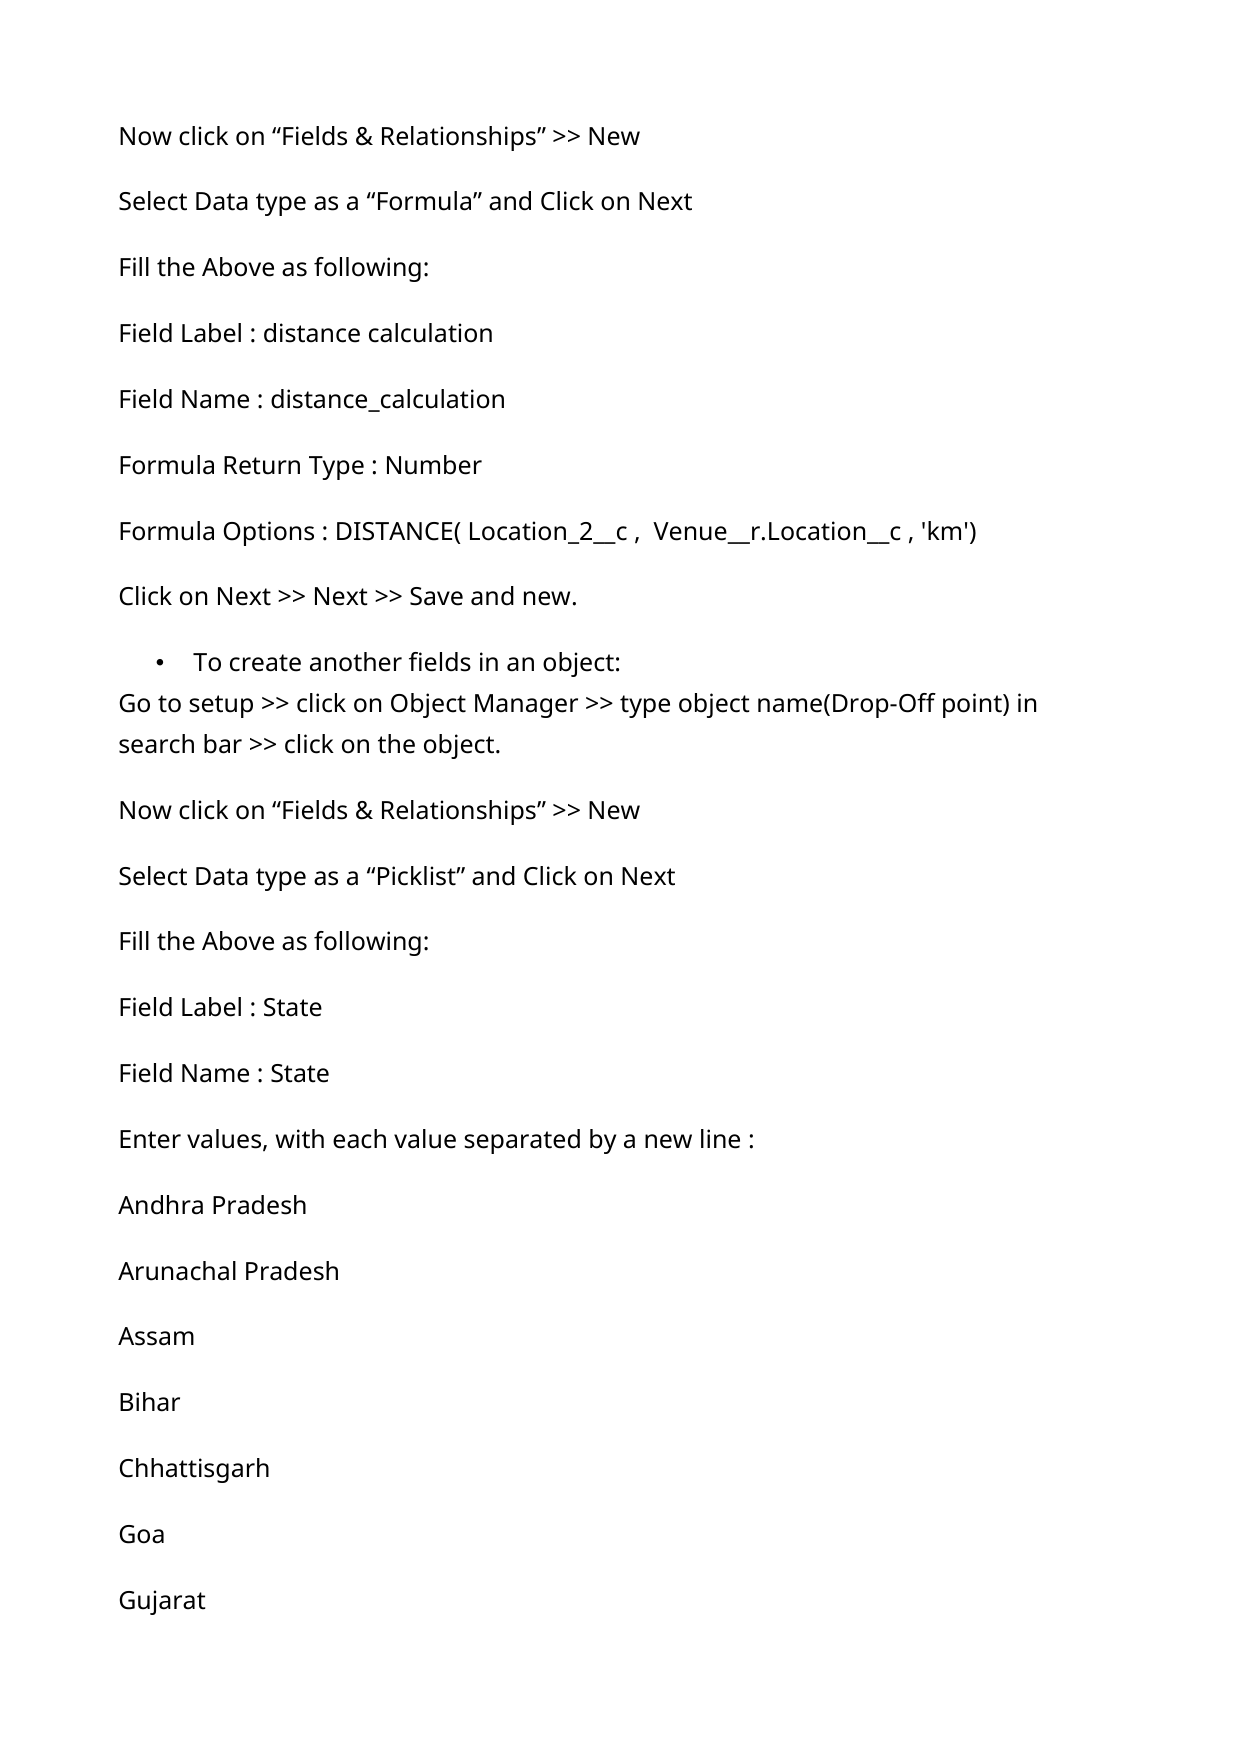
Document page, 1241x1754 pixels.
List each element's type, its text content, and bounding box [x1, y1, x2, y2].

text Bihar [118, 1385, 1122, 1419]
text Andhra Pradesh [118, 1187, 1122, 1221]
text Gujarat [118, 1582, 1122, 1616]
text Chhattisgarh [118, 1451, 1122, 1485]
text Field Name : distance_calculation [118, 381, 1122, 416]
text Enter values, with each value separated by a new line : [118, 1121, 1122, 1156]
text Select Data type as a “Picklist” and Click on Next [118, 858, 1122, 892]
text Go to setup >> click on Object Manager >> type object name(Drop-Off point) in search bar >> click on the object. [118, 686, 1122, 761]
text Assam [118, 1319, 1122, 1353]
text Field Label : distance calculation [118, 316, 1122, 350]
text Fill the Above as following: [118, 250, 1122, 284]
list To create another fields in an object: [156, 645, 1122, 679]
text Field Label : State [118, 990, 1122, 1024]
text Formula Options : DISTANCE( Location_2__c , Venue__r.Location__c , 'km') [118, 513, 1122, 547]
text Fill the Above as following: [118, 924, 1122, 958]
text Goa [118, 1516, 1122, 1551]
text Select Data type as a “Formula” and Click on Next [118, 184, 1122, 218]
text Click on Next >> Next >> Save and new. [118, 579, 1122, 613]
text Now click on “Fields & Relationships” >> New [118, 118, 1122, 152]
text Now click on “Fields & Relationships” >> New [118, 792, 1122, 826]
text Formula Return Type : Number [118, 447, 1122, 481]
text Arunachal Pradesh [118, 1253, 1122, 1287]
text Field Name : State [118, 1056, 1122, 1090]
